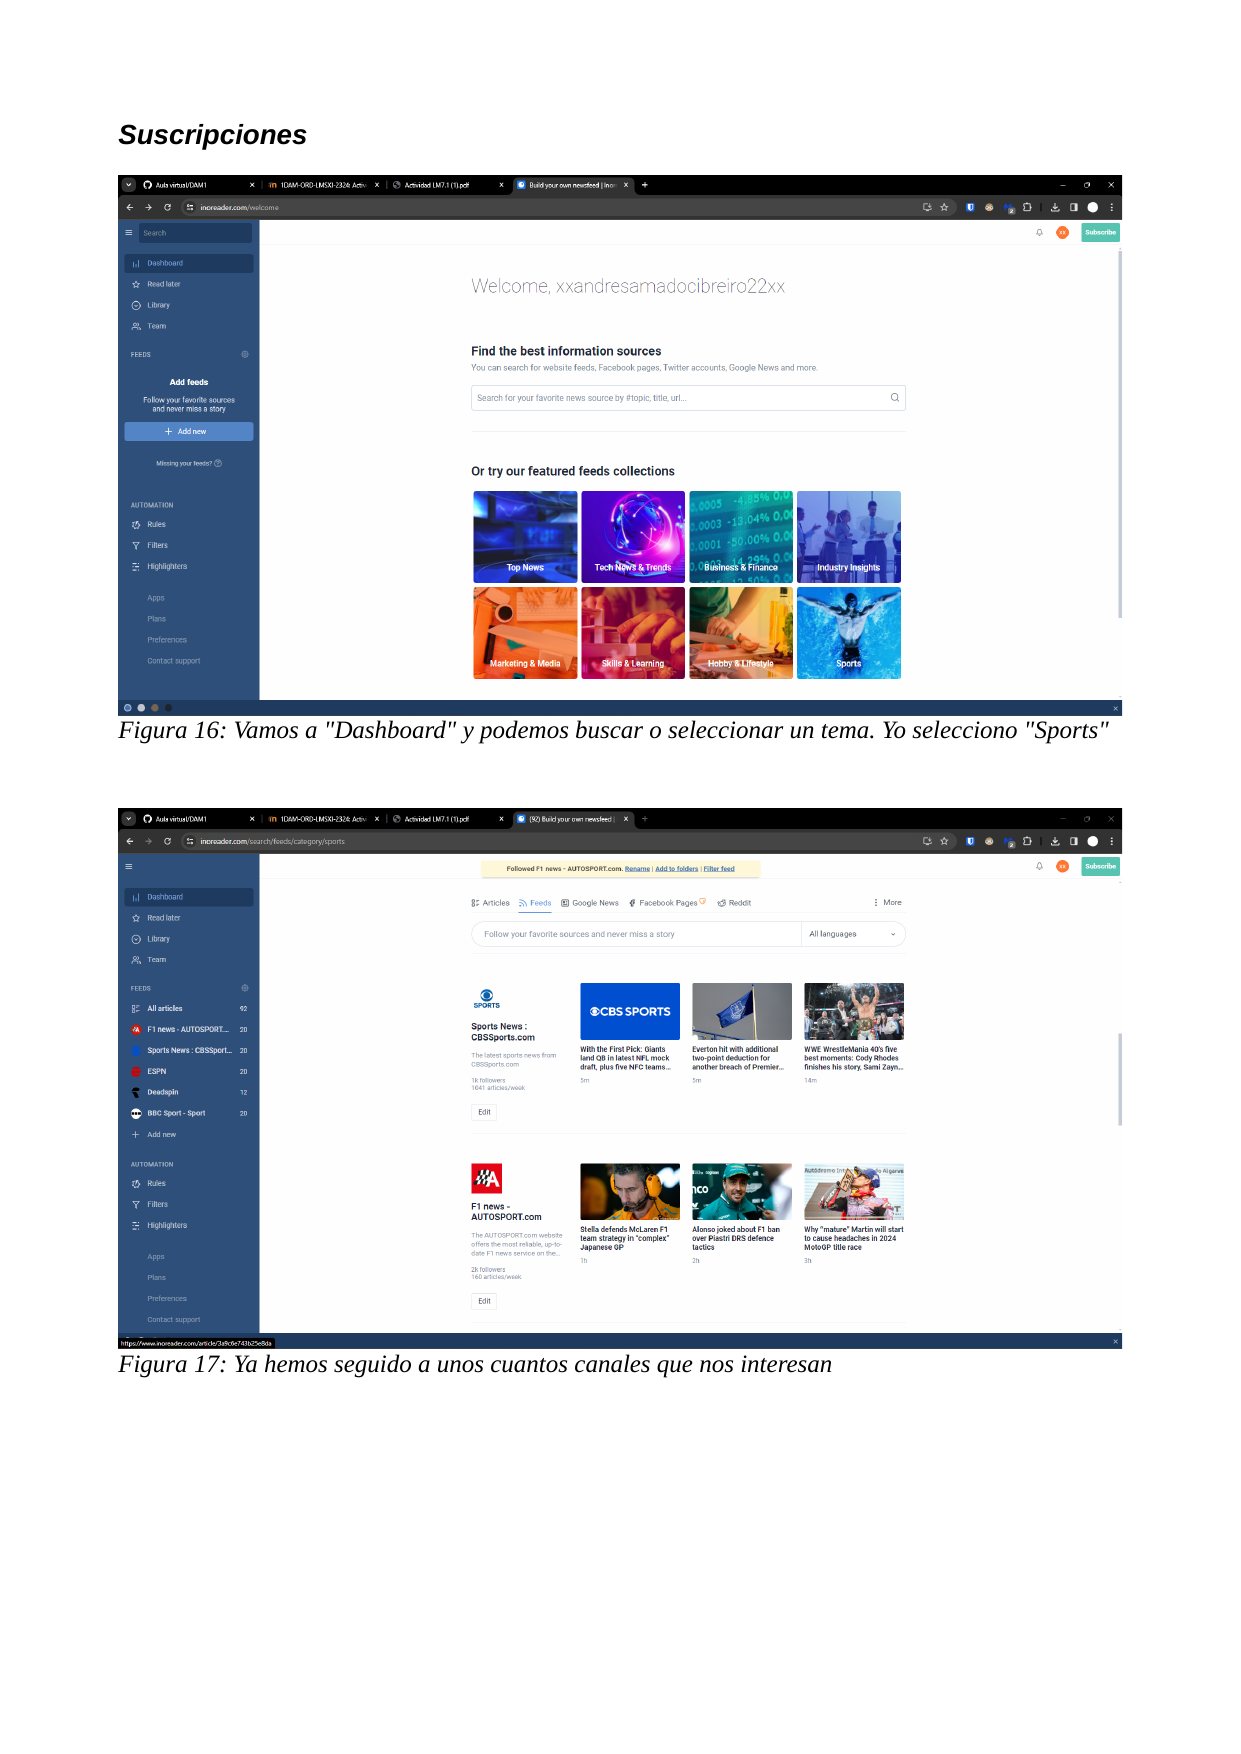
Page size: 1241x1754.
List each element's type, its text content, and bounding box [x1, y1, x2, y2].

picture [118, 808, 1123, 1349]
subtitle Suscripciones [118, 118, 1122, 150]
text Figura 17: Ya hemos seguido a unos cuantos canales que nos interesan [118, 1349, 1122, 1377]
text Figura 16: Vamos a "Dashboard" y podemos buscar o seleccionar un tema. Yo selecciono "Sports" [118, 716, 1122, 744]
picture [118, 175, 1123, 716]
